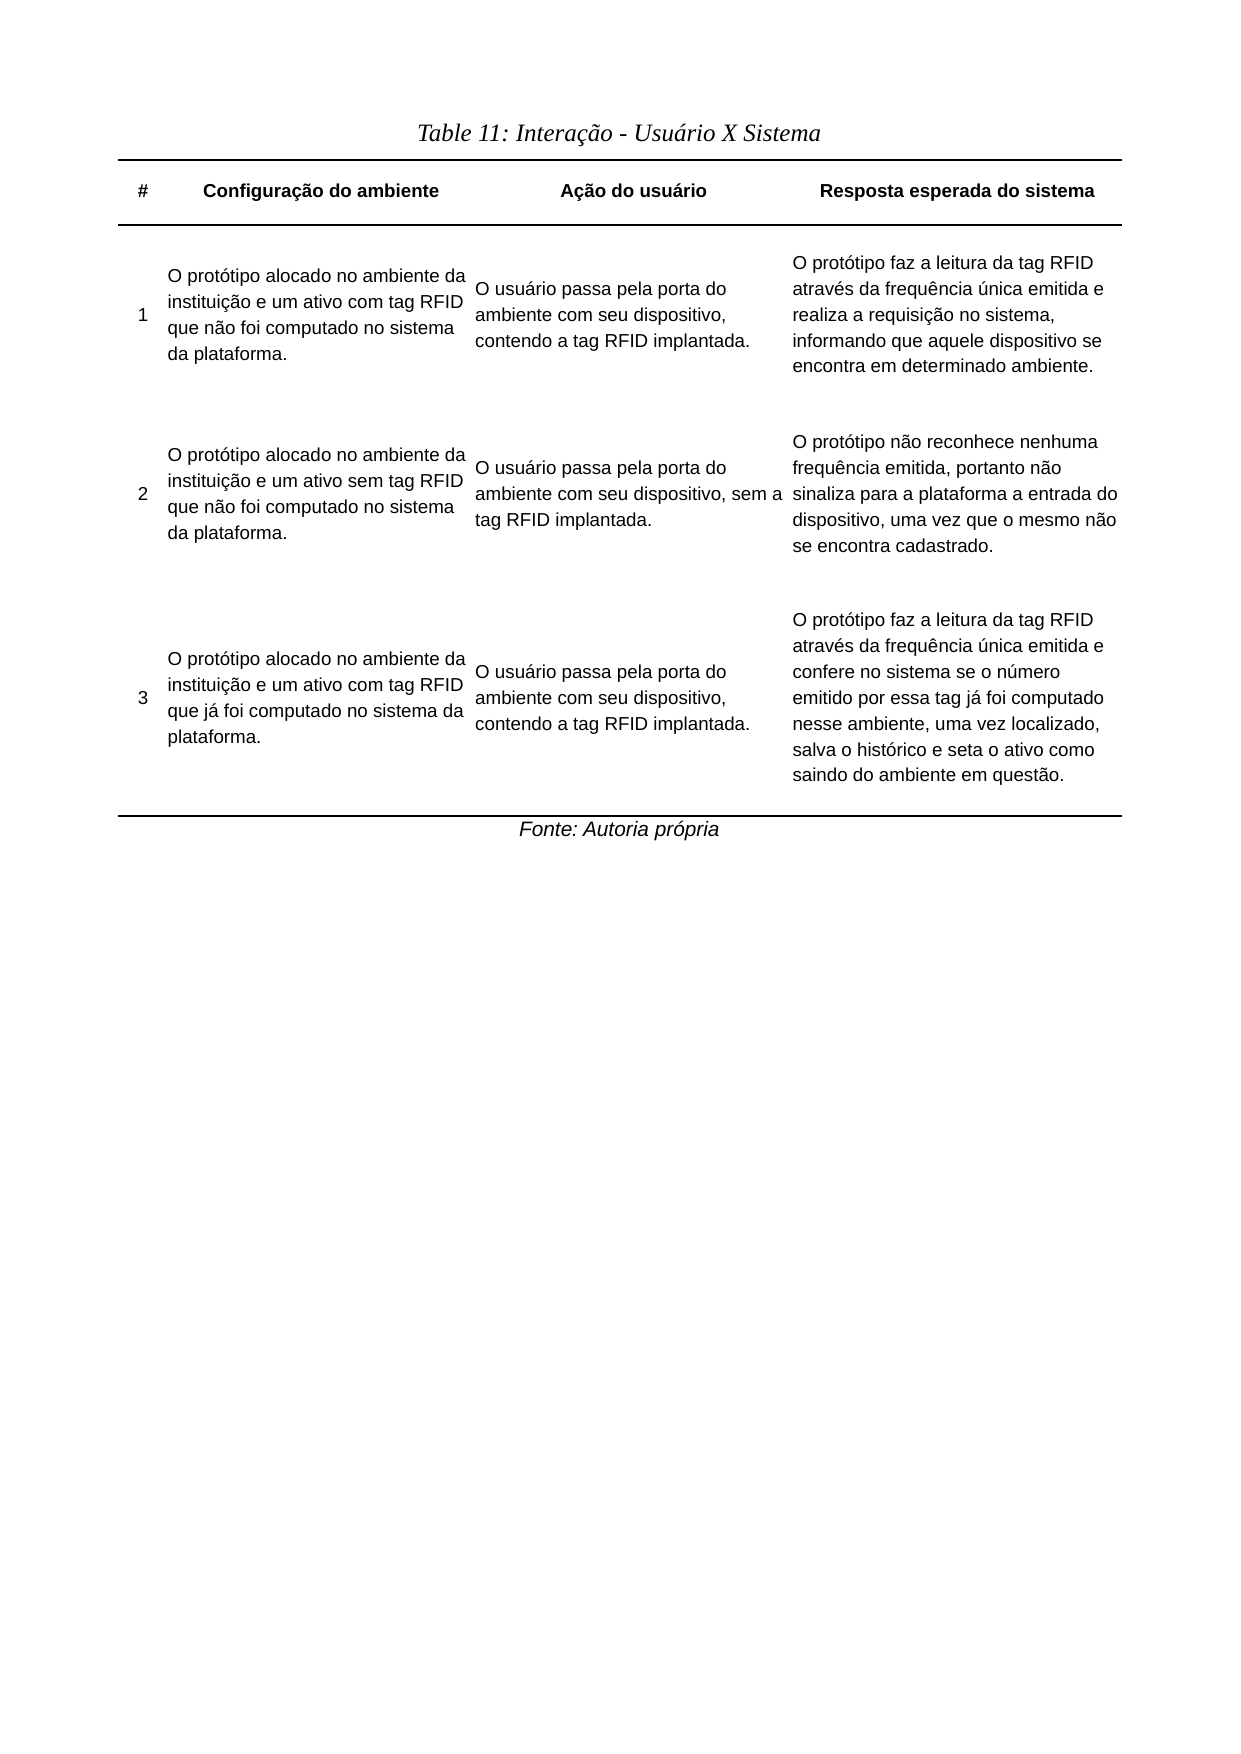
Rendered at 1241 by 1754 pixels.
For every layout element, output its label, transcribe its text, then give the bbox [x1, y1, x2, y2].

text Fonte: Autoria própria [118, 817, 1122, 840]
table_cell 3 [118, 584, 167, 815]
table_cell O protótipo alocado no ambiente da instituição e um ativo com tag RFID que não foi computado no sistema da plataforma. [168, 226, 475, 407]
table_cell O usuário passa pela porta do ambiente com seu dispositivo, sem a tag RFID implantada. [475, 407, 792, 584]
table_cell O usuário passa pela porta do ambiente com seu dispositivo, contendo a tag RFID implantada. [475, 226, 792, 407]
table_cell 1 [118, 226, 167, 407]
table_cell O protótipo alocado no ambiente da instituição e um ativo com tag RFID que já foi computado no sistema da plataforma. [168, 584, 475, 815]
table_header # [118, 161, 167, 224]
table_cell O protótipo faz a leitura da tag RFID através da frequência única emitida e realiza a requisição no sistema, informando que aquele dispositivo se encontra em determinado ambiente. [792, 226, 1122, 407]
table_header Configuração do ambiente [168, 161, 475, 224]
table_cell O protótipo faz a leitura da tag RFID através da frequência única emitida e confere no sistema se o número emitido por essa tag já foi computado nesse ambiente, uma vez localizado, salva o histórico e seta o ativo como saindo do ambiente em questão. [792, 584, 1122, 815]
text Table 11: Interação - Usuário X Sistema [118, 118, 1122, 147]
table_cell 2 [118, 407, 167, 584]
table_header Resposta esperada do sistema [792, 161, 1122, 224]
table_cell O usuário passa pela porta do ambiente com seu dispositivo, contendo a tag RFID implantada. [475, 584, 792, 815]
table_header Ação do usuário [475, 161, 792, 224]
table_cell O protótipo não reconhece nenhuma frequência emitida, portanto não sinaliza para a plataforma a entrada do dispositivo, uma vez que o mesmo não se encontra cadastrado. [792, 407, 1122, 584]
table_cell O protótipo alocado no ambiente da instituição e um ativo sem tag RFID que não foi computado no sistema da plataforma. [168, 407, 475, 584]
